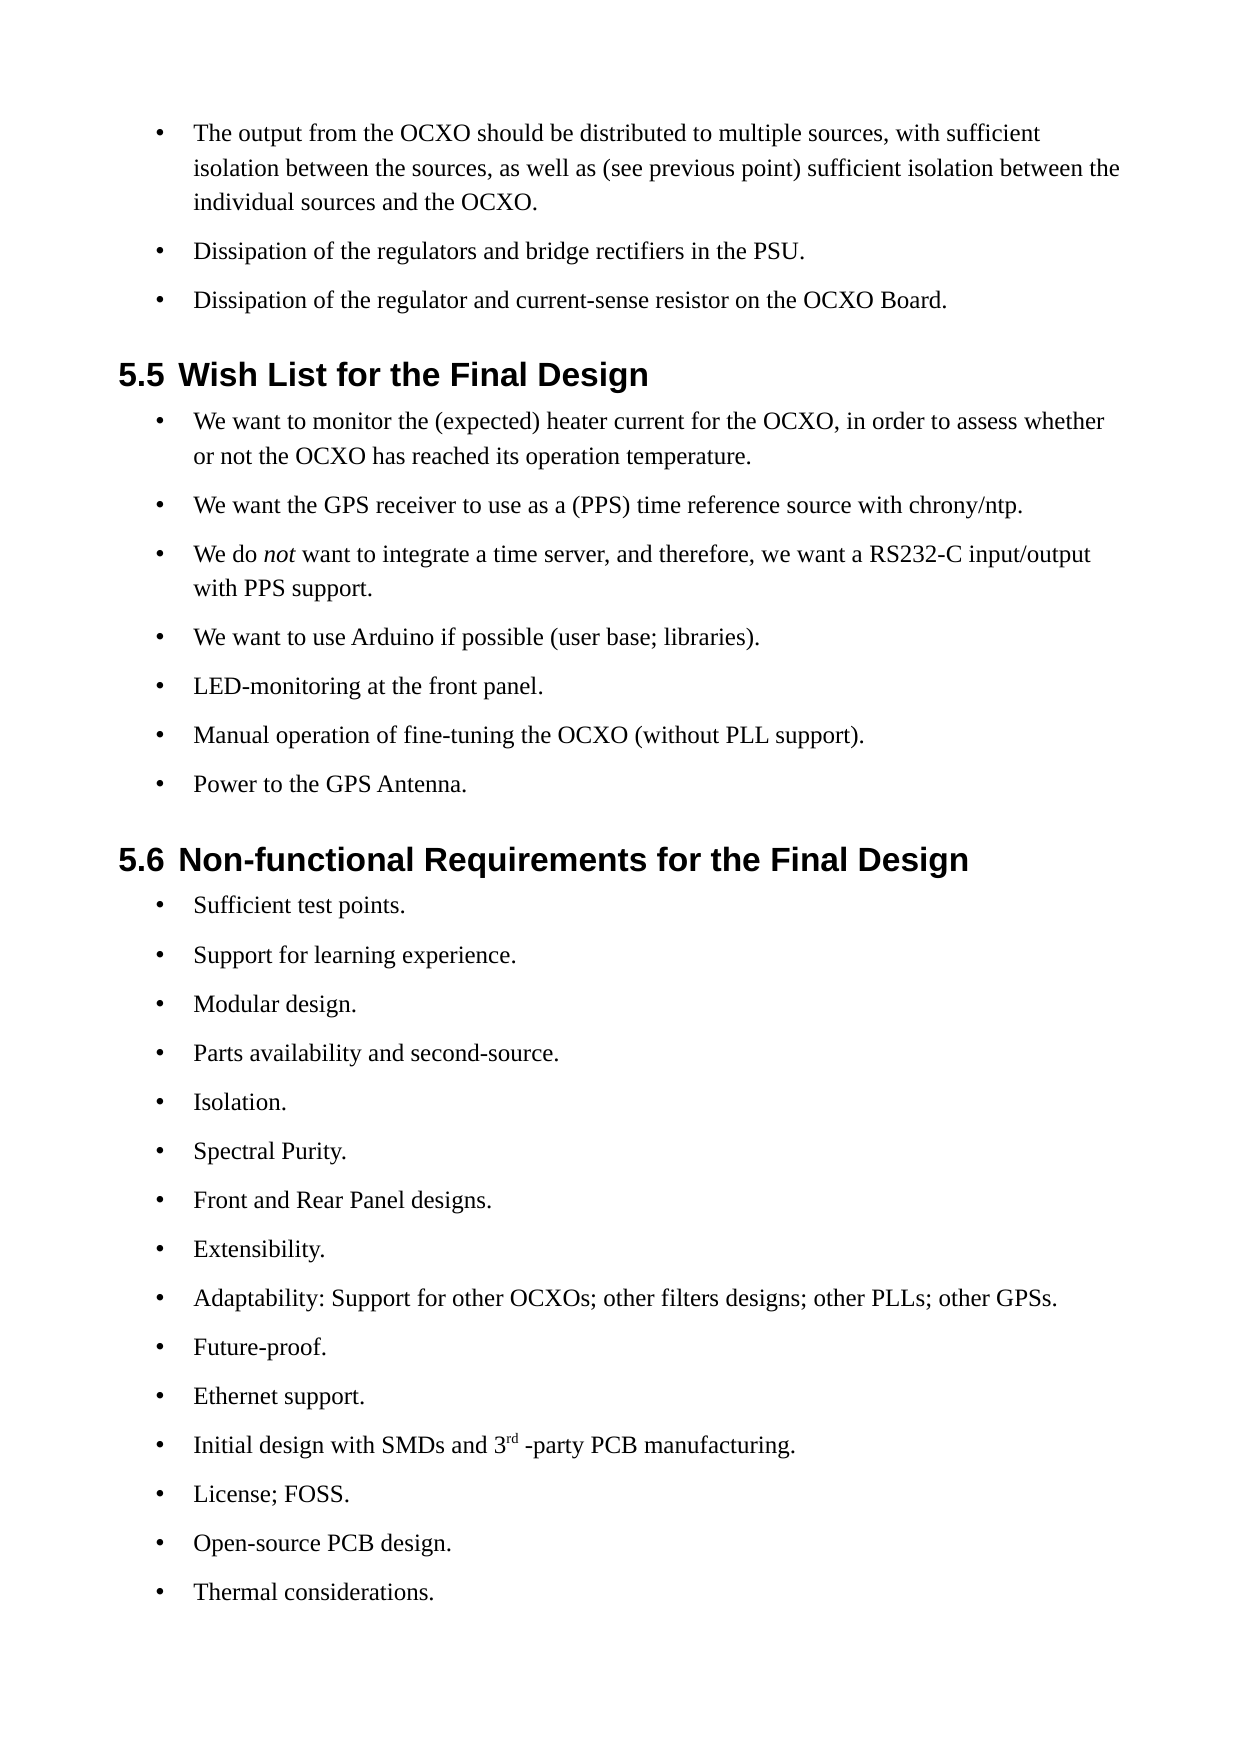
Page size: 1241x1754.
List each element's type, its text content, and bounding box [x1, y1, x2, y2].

list Initial design with SMDs and 3rd -party PCB manufacturing. [156, 1430, 1122, 1459]
list The output from the OCXO should be distributed to multiple sources, with sufficient isolation between the sources, as well as (see previous point) sufficient isolation between the individual sources and the OCXO. [156, 118, 1122, 216]
list We want to monitor the (expected) heater current for the OCXO, in order to assess whether or not the OCXO has reached its operation temperature. [156, 406, 1122, 469]
subtitle Non-functional Requirements for the Final Design [118, 839, 1122, 878]
list LED-monitoring at the front panel. [156, 671, 1122, 700]
list Power to the GPS Antenna. [156, 769, 1122, 798]
list Front and Rear Panel designs. [156, 1185, 1122, 1214]
list Dissipation of the regulator and current-sense resistor on the OCXO Board. [156, 285, 1122, 314]
list Future-proof. [156, 1332, 1122, 1361]
list Open-source PCB design. [156, 1528, 1122, 1557]
list Support for learning experience. [156, 940, 1122, 968]
list Modular design. [156, 989, 1122, 1017]
list Sufficient test points. [156, 891, 1122, 919]
list Extensibility. [156, 1234, 1122, 1263]
list Adaptability: Support for other OCXOs; other filters designs; other PLLs; other GPSs. [156, 1283, 1122, 1312]
list Parts availability and second-source. [156, 1038, 1122, 1067]
list License; FOSS. [156, 1479, 1122, 1508]
list Manual operation of fine-tuning the OCXO (without PLL support). [156, 721, 1122, 749]
list We want the GPS receiver to use as a (PPS) time reference source with chrony/ntp. [156, 490, 1122, 518]
list Dissipation of the regulators and bridge rectifiers in the PSU. [156, 236, 1122, 265]
subtitle Wish List for the Final Design [118, 355, 1122, 394]
list We want to use Arduino if possible (user base; libraries). [156, 622, 1122, 651]
list Isolation. [156, 1087, 1122, 1116]
list Spectral Purity. [156, 1136, 1122, 1165]
list Thermal considerations. [156, 1577, 1122, 1606]
list Ethernet support. [156, 1381, 1122, 1410]
list We do not want to integrate a time server, and therefore, we want a RS232-C input/output with PPS support. [156, 539, 1122, 602]
